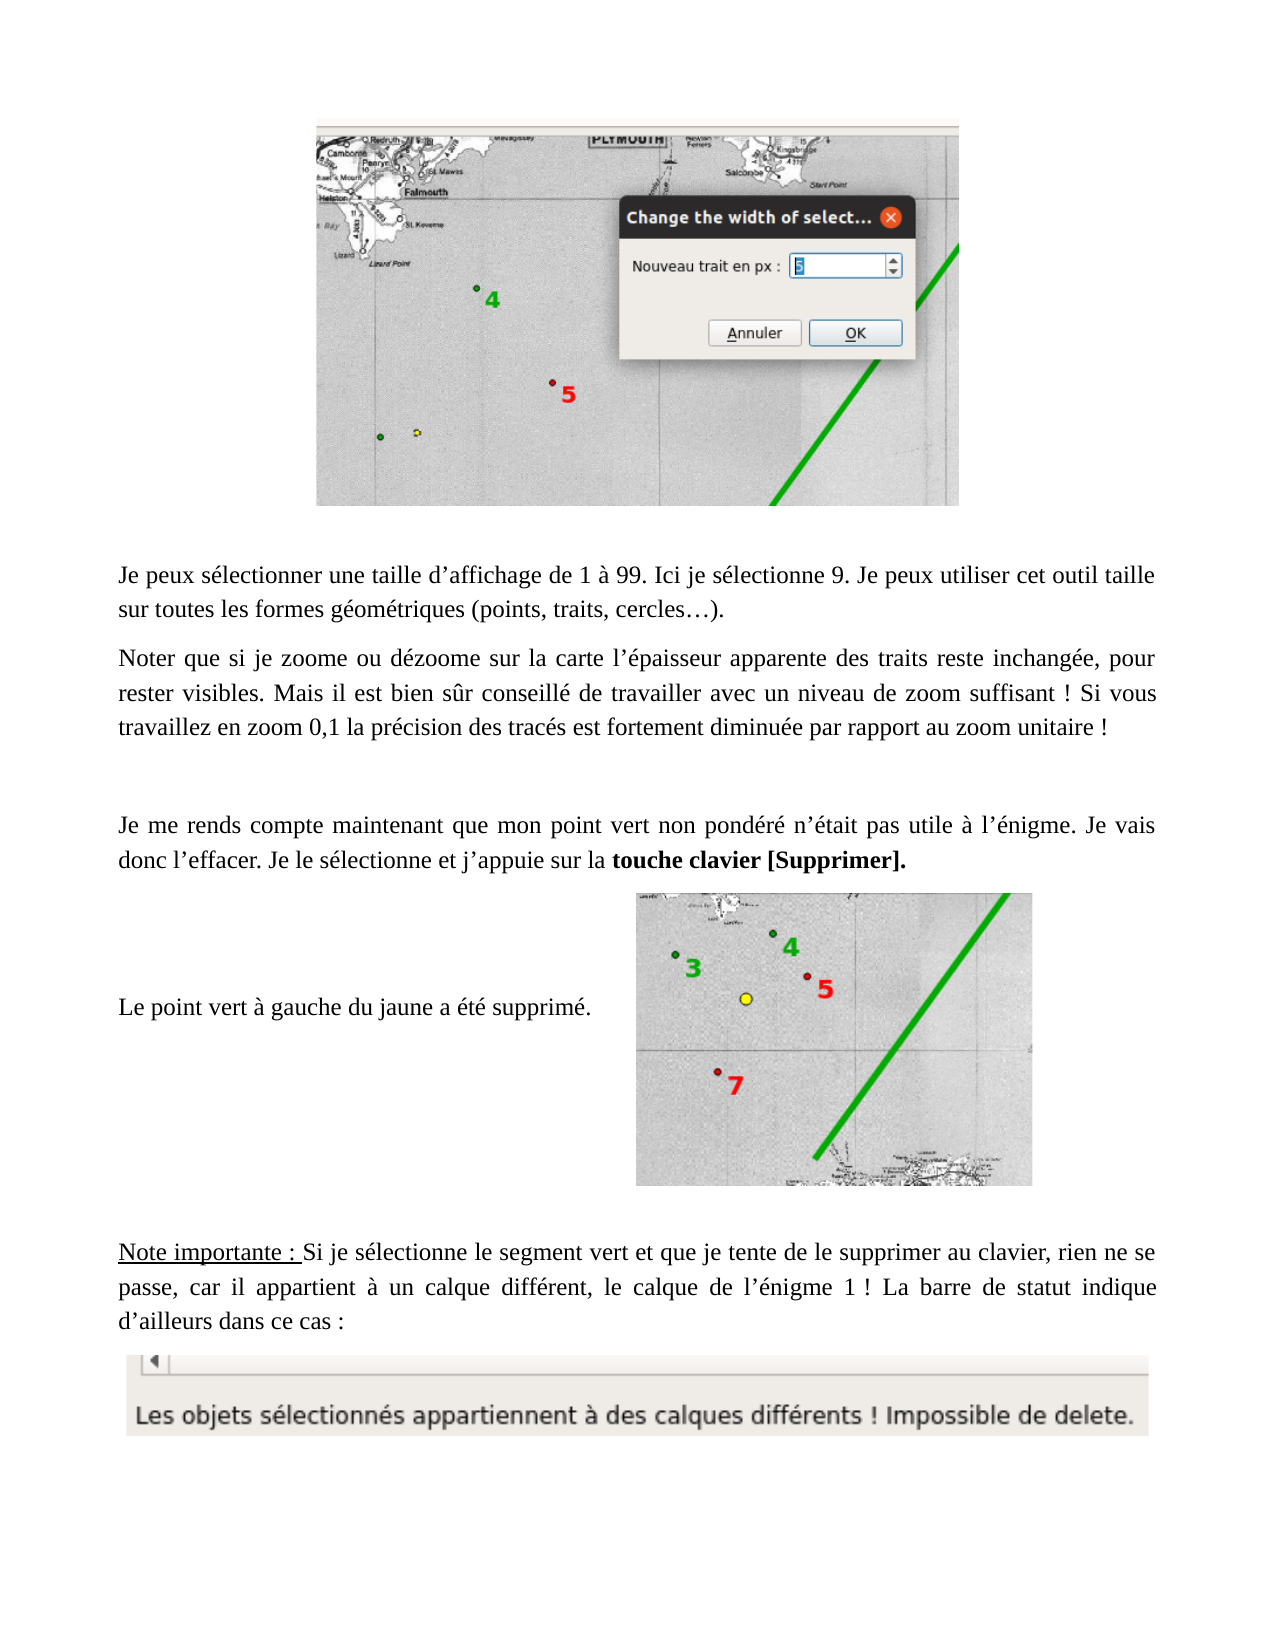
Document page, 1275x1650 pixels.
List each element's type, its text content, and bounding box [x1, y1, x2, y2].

picture [126, 1355, 1149, 1436]
picture [316, 118, 959, 506]
text Je peux sélectionner une taille d’affichage de 1 à 99. Ici je sélectionne 9. Je peux utiliser cet outil taille sur toutes les formes géométriques (points, traits, cercles…). [118, 560, 1157, 623]
text Le point vert à gauche du jaune a été supprimé. [118, 992, 636, 1021]
text Je me rends compte maintenant que mon point vert non pondéré n’était pas utile à l’énigme. Je vais donc l’effacer. Je le sélectionne et j’appuie sur la touche clavier [Supprimer]. [118, 810, 1157, 873]
text Noter que si je zoome ou dézoome sur la carte l’épaisseur apparente des traits reste inchangée, pour rester visibles. Mais il est bien sûr conseillé de travailler avec un niveau de zoom suffisant ! Si vous travaillez en zoom 0,1 la précision des tracés est fortement diminuée par rapport au zoom unitaire ! [118, 643, 1157, 741]
picture [636, 893, 1033, 1186]
text Note importante : Si je sélectionne le segment vert et que je tente de le supprimer au clavier, rien ne se passe, car il appartient à un calque différent, le calque de l’énigme 1 ! La barre de statut indique d’ailleurs dans ce cas : [118, 1237, 1157, 1335]
text [1033, 992, 1157, 1021]
